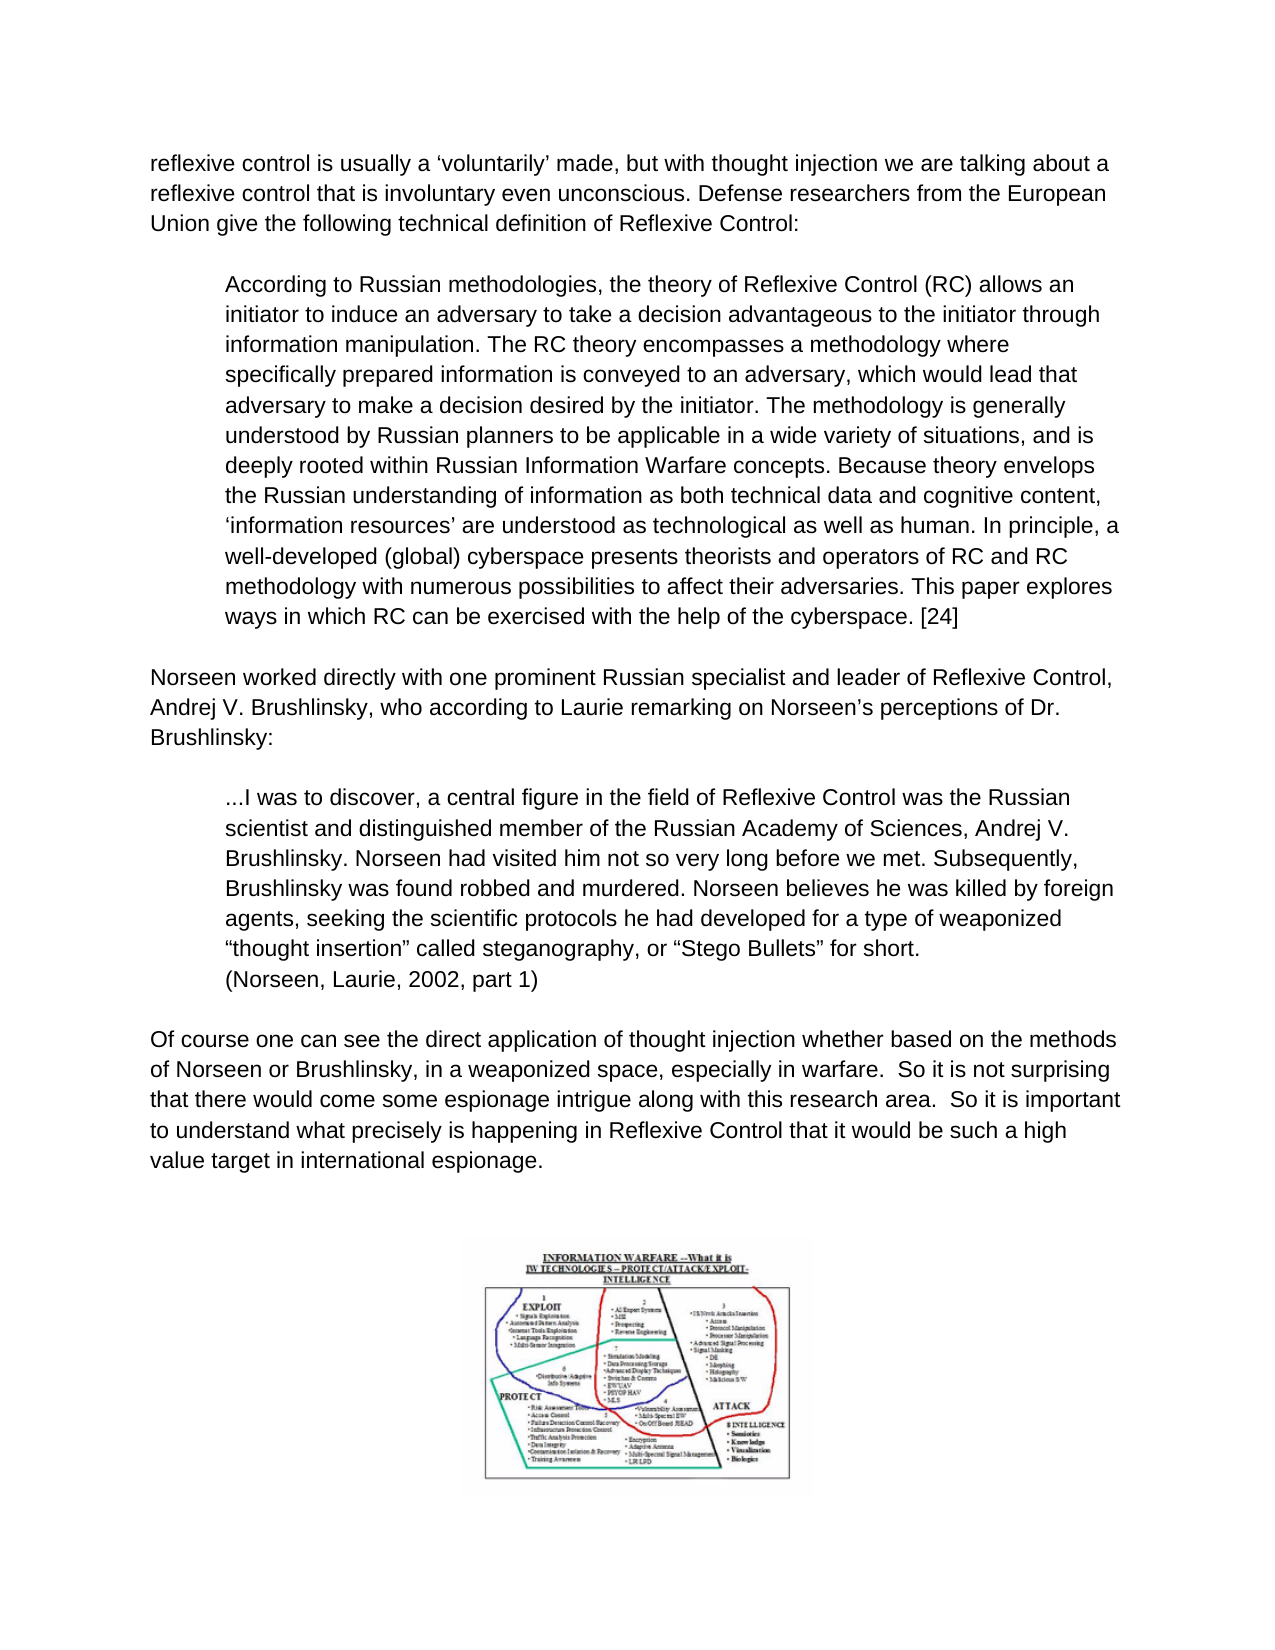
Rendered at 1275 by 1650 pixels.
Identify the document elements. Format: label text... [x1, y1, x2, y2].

text ...I was to discover, a central figure in the field of Reflexive Control was the Russian scientist and distinguished member of the Russian Academy of Sciences, Andrej V. Brushlinsky. Norseen had visited him not so very long before we met. Subsequently, Brushlinsky was found robbed and murdered. Norseen believes he was killed by foreign agents, seeking the scientific protocols he had developed for a type of weaponized “thought insertion” called steganography, or “Stego Bullets” for short. (Norseen, Laurie, 2002, part 1) [225, 784, 1125, 992]
picture [461, 1237, 814, 1498]
text Of course one can see the direct application of thought injection whether based on the methods of Norseen or Brushlinsky, in a weaponized space, especially in warfare. So it is not surprising that there would come some espionage intrigue along with this research area. So it is important to understand what precisely is happening in Reflexive Control that it would be such a high value target in international espionage. [150, 1026, 1125, 1173]
text According to Russian methodologies, the theory of Reflexive Control (RC) allows an initiator to induce an adversary to take a decision advantageous to the initiator through information manipulation. The RC theory encompasses a methodology where specifically prepared information is conveyed to an adversary, which would lead that adversary to make a decision desired by the initiator. The methodology is generally understood by Russian planners to be applicable in a wide variety of situations, and is deeply rooted within Russian Information Warfare concepts. Because theory envelops the Russian understanding of information as both technical data and cognitive content, ‘information resources’ are understood as technological as well as human. In principle, a well-developed (global) cyberspace presents theorists and operators of RC and RC methodology with numerous possibilities to affect their adversaries. This paper explores ways in which RC can be exercised with the help of the cyberspace. [24] [225, 271, 1125, 629]
text reflexive control is usually a ‘voluntarily’ made, but with thought injection we are talking about a reflexive control that is involuntary even unconscious. Defense researchers from the European Union give the following technical definition of Reflexive Control: [150, 150, 1125, 237]
text Norseen worked directly with one prominent Russian specialist and leader of Reflexive Control, Andrej V. Brushlinsky, who according to Laurie remarking on Norseen’s perceptions of Dr. Brushlinsky: [150, 663, 1125, 750]
